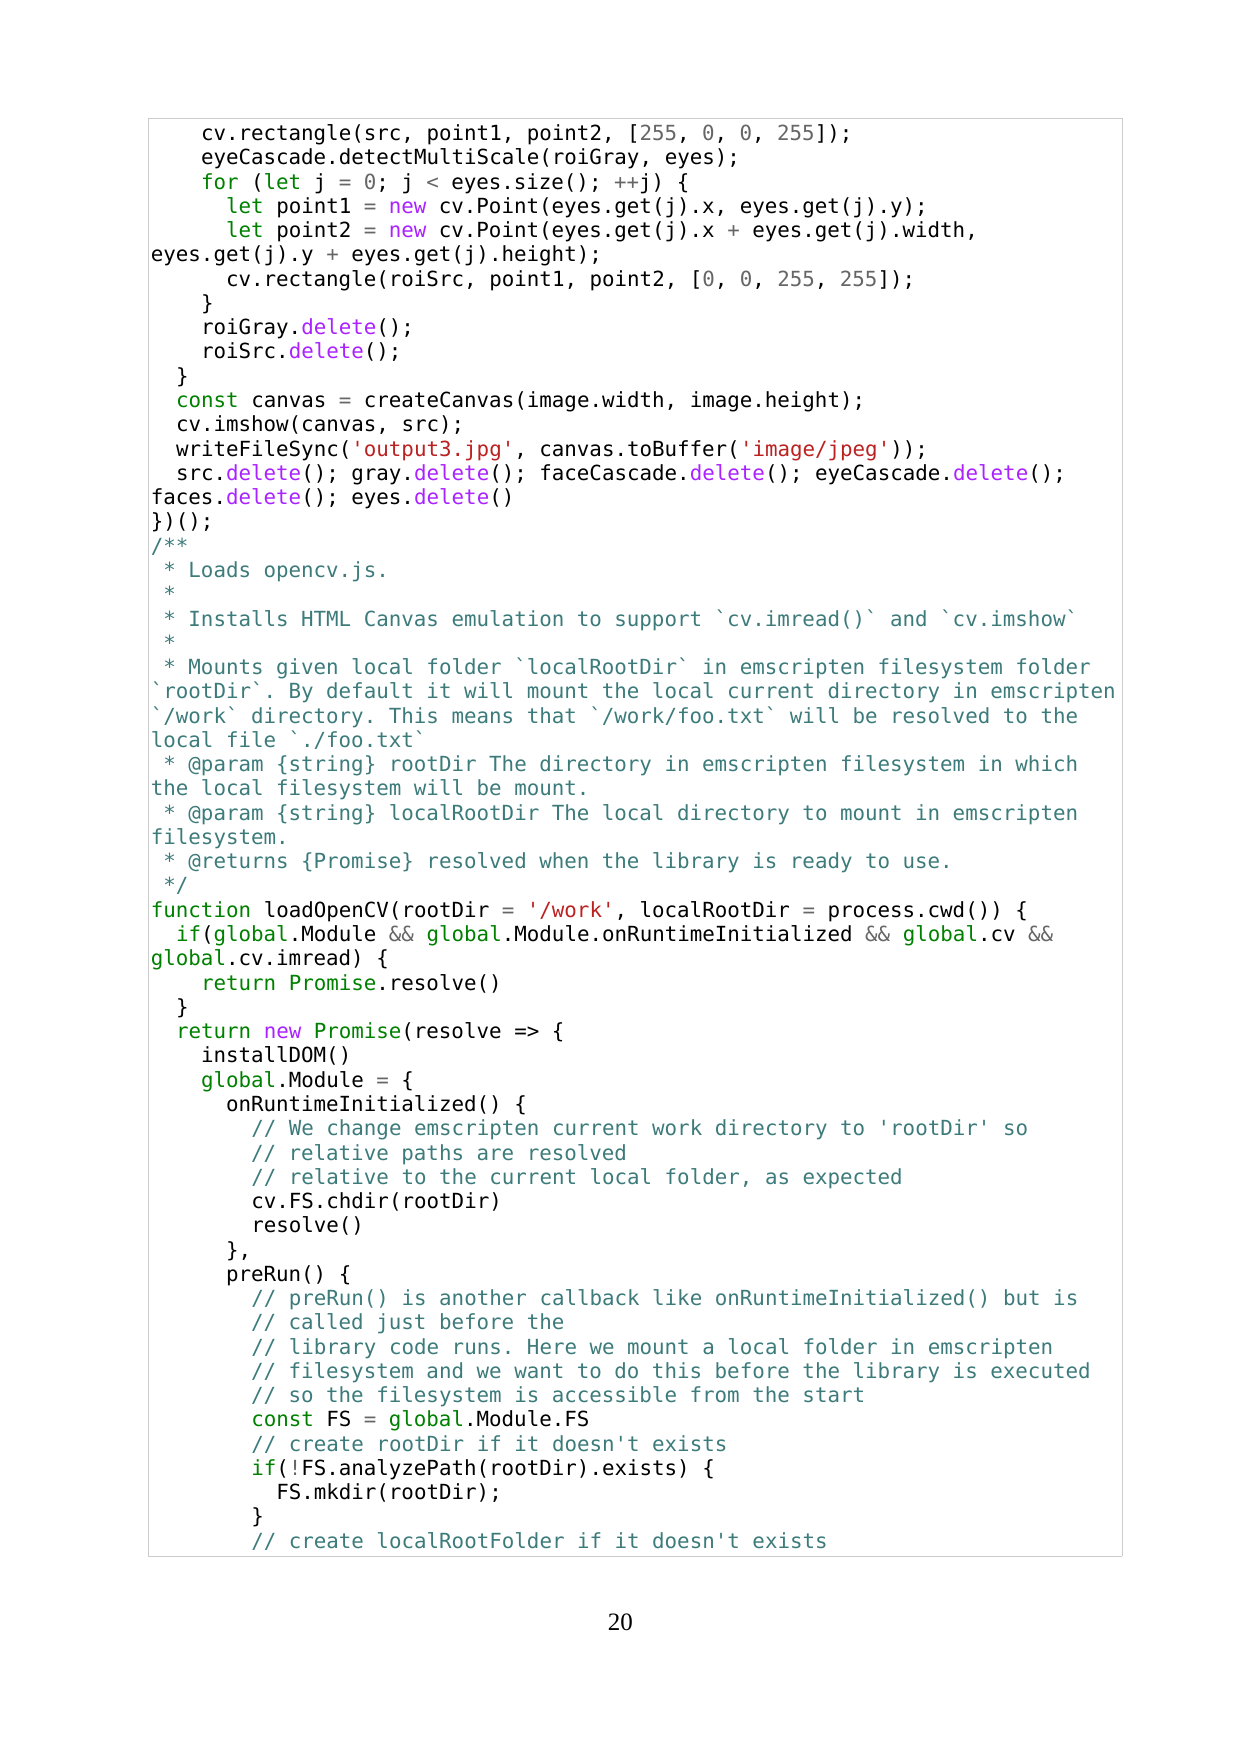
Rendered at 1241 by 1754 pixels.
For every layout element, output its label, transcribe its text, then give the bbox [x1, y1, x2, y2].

text for (let j = 0; j < eyes.size(); ++j) { [149, 167, 1122, 191]
text function loadOpenCV(rootDir = '/work', localRootDir = process.cwd()) { [149, 895, 1122, 919]
text // create localRootFolder if it doesn't exists [149, 1526, 1122, 1556]
text // create rootDir if it doesn't exists [149, 1429, 1122, 1453]
text const canvas = createCanvas(image.width, image.height); [149, 385, 1122, 409]
text // We change emscripten current work directory to 'rootDir' so [149, 1113, 1122, 1137]
text * [149, 579, 1122, 603]
text } [149, 288, 1122, 312]
text onRuntimeInitialized() { [149, 1089, 1122, 1113]
text * @param {string} rootDir The directory in emscripten filesystem in which the local filesystem will be mount. [149, 749, 1122, 798]
text // filesystem and we want to do this before the library is executed [149, 1356, 1122, 1380]
text src.delete(); gray.delete(); faceCascade.delete(); eyeCascade.delete(); faces.delete(); eyes.delete() [149, 458, 1122, 506]
text })(); [149, 506, 1122, 531]
text roiSrc.delete(); [149, 337, 1122, 361]
text if(!FS.analyzePath(rootDir).exists) { [149, 1453, 1122, 1477]
text return new Promise(resolve => { [149, 1016, 1122, 1040]
text } [149, 361, 1122, 385]
text * Mounts given local folder `localRootDir` in emscripten filesystem folder `rootDir`. By default it will mount the local current directory in emscripten `/work` directory. This means that `/work/foo.txt` will be resolved to the local file `./foo.txt` [149, 652, 1122, 749]
text // called just before the [149, 1307, 1122, 1332]
text installDOM() [149, 1040, 1122, 1065]
text preRun() { [149, 1259, 1122, 1283]
text * Loads opencv.js. [149, 555, 1122, 579]
text }, [149, 1234, 1122, 1259]
text global.Module = { [149, 1065, 1122, 1089]
text cv.FS.chdir(rootDir) [149, 1186, 1122, 1210]
text cv.rectangle(src, point1, point2, [255, 0, 0, 255]); [149, 119, 1122, 142]
text if(global.Module && global.Module.onRuntimeInitialized && global.cv && global.cv.imread) { [149, 919, 1122, 968]
text roiGray.delete(); [149, 312, 1122, 337]
text */ [149, 871, 1122, 895]
text cv.imshow(canvas, src); [149, 409, 1122, 434]
text } [149, 992, 1122, 1016]
text // so the filesystem is accessible from the start [149, 1380, 1122, 1404]
text * @returns {Promise} resolved when the library is ready to use. [149, 846, 1122, 871]
text let point2 = new cv.Point(eyes.get(j).x + eyes.get(j).width, eyes.get(j).y + eyes.get(j).height); [149, 215, 1122, 264]
text * [149, 628, 1122, 652]
text /** [149, 531, 1122, 555]
text } [149, 1502, 1122, 1526]
text cv.rectangle(roiSrc, point1, point2, [0, 0, 255, 255]); [149, 264, 1122, 288]
text const FS = global.Module.FS [149, 1404, 1122, 1429]
text * @param {string} localRootDir The local directory to mount in emscripten filesystem. [149, 798, 1122, 846]
text // preRun() is another callback like onRuntimeInitialized() but is [149, 1283, 1122, 1307]
text // relative to the current local folder, as expected [149, 1162, 1122, 1186]
text writeFileSync('output3.jpg', canvas.toBuffer('image/jpeg')); [149, 434, 1122, 458]
text FS.mkdir(rootDir); [149, 1477, 1122, 1502]
text // library code runs. Here we mount a local folder in emscripten [149, 1332, 1122, 1356]
text let point1 = new cv.Point(eyes.get(j).x, eyes.get(j).y); [149, 191, 1122, 215]
text resolve() [149, 1210, 1122, 1234]
text return Promise.resolve() [149, 968, 1122, 992]
text // relative paths are resolved [149, 1137, 1122, 1162]
text eyeCascade.detectMultiScale(roiGray, eyes); [149, 142, 1122, 167]
text * Installs HTML Canvas emulation to support `cv.imread()` and `cv.imshow` [149, 603, 1122, 628]
